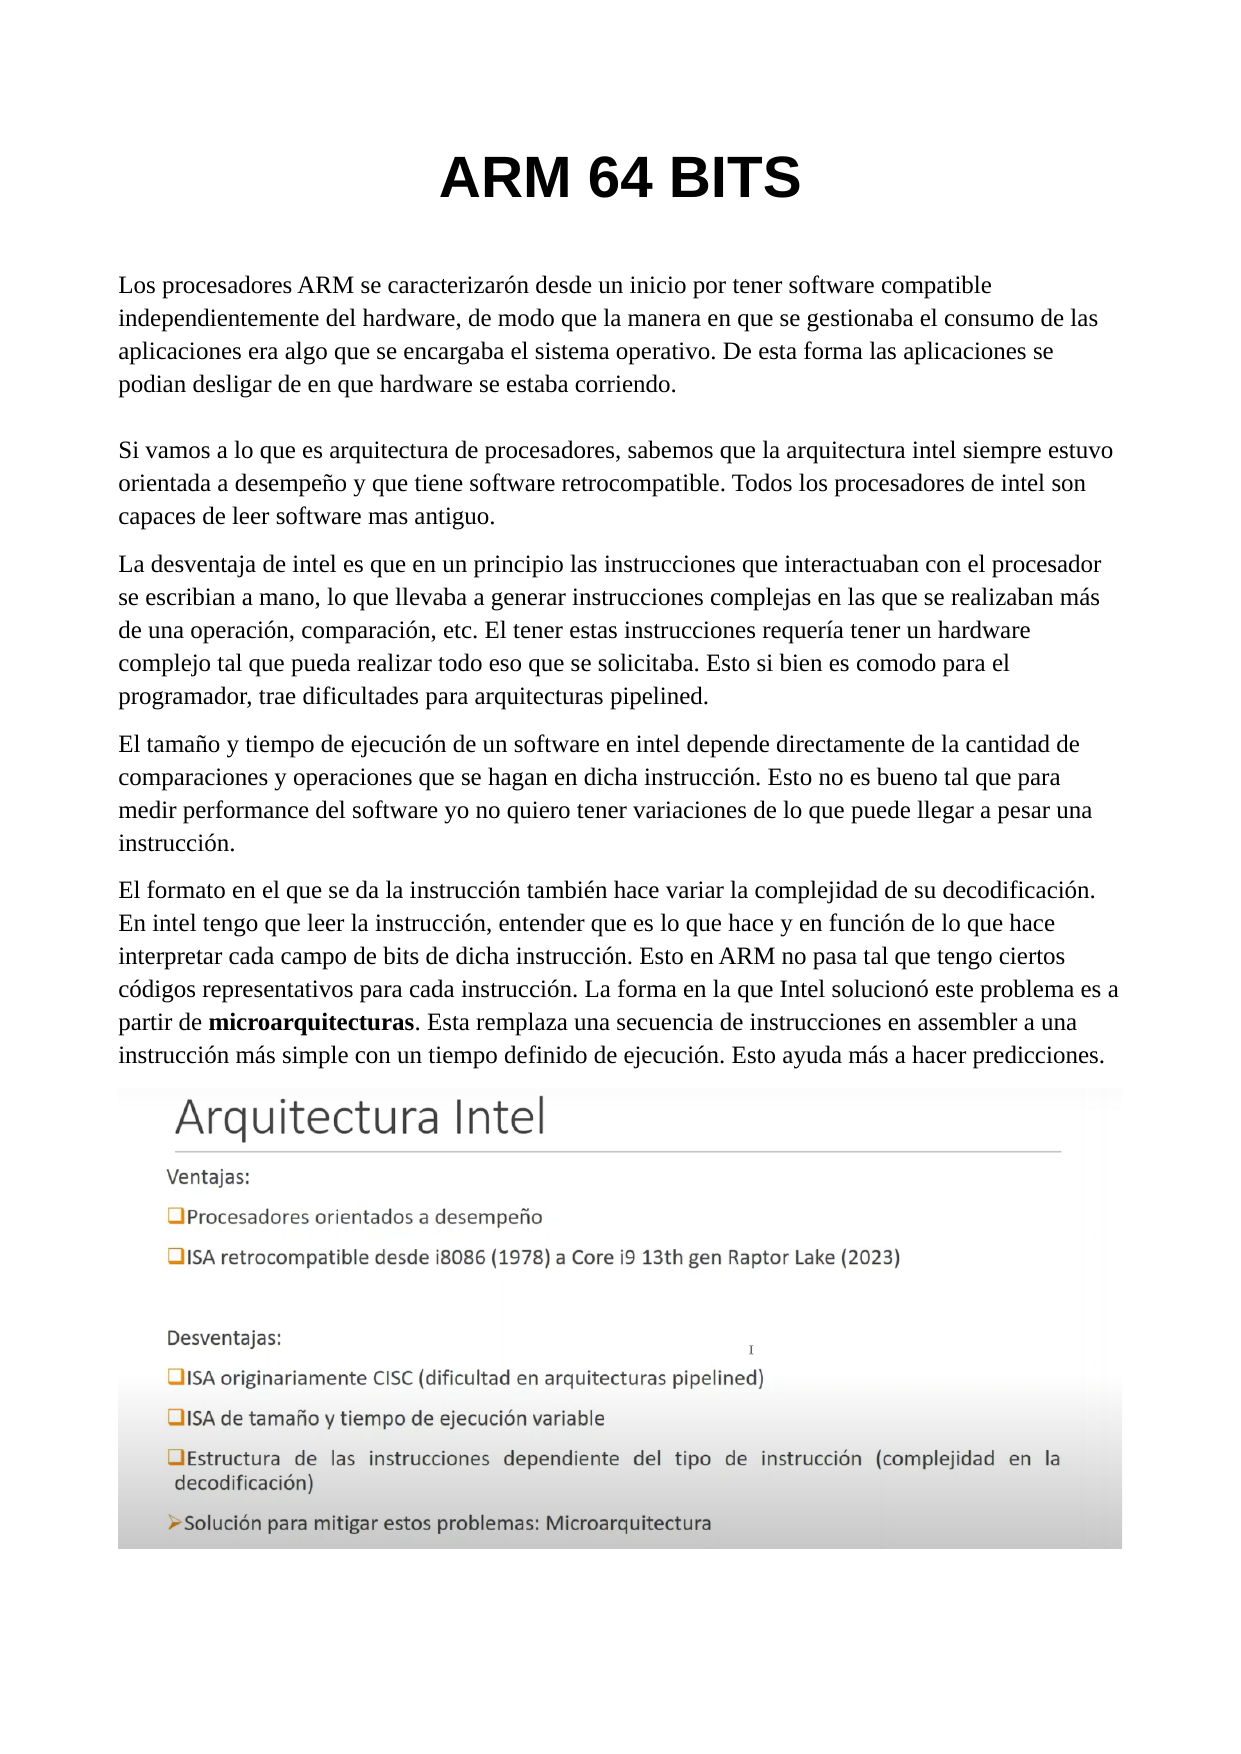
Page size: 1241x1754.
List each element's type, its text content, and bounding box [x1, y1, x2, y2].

text Los procesadores ARM se caracterizarón desde un inicio por tener software compatible independientemente del hardware, de modo que la manera en que se gestionaba el consumo de las aplicaciones era algo que se encargaba el sistema operativo. De esta forma las aplicaciones se podian desligar de en que hardware se estaba corriendo. Si vamos a lo que es arquitectura de procesadores, sabemos que la arquitectura intel siempre estuvo orientada a desempeño y que tiene software retrocompatible. Todos los procesadores de intel son capaces de leer software mas antiguo. [118, 270, 1122, 530]
text La desventaja de intel es que en un principio las instrucciones que interactuaban con el procesador se escribian a mano, lo que llevaba a generar instrucciones complejas en las que se realizaban más de una operación, comparación, etc. El tener estas instrucciones requería tener un hardware complejo tal que pueda realizar todo eso que se solicitaba. Esto si bien es comodo para el programador, trae dificultades para arquitecturas pipelined. [118, 549, 1122, 710]
text El tamaño y tiempo de ejecución de un software en intel depende directamente de la cantidad de comparaciones y operaciones que se hagan en dicha instrucción. Esto no es bueno tal que para medir performance del software yo no quiero tener variaciones de lo que puede llegar a pesar una instrucción. [118, 729, 1122, 857]
picture [118, 1088, 1123, 1549]
title ARM 64 BITS [118, 143, 1122, 210]
text El formato en el que se da la instrucción también hace variar la complejidad de su decodificación. En intel tengo que leer la instrucción, entender que es lo que hace y en función de lo que hace interpretar cada campo de bits de dicha instrucción. Esto en ARM no pasa tal que tengo ciertos códigos representativos para cada instrucción. La forma en la que Intel solucionó este problema es a partir de microarquitecturas. Esta remplaza una secuencia de instrucciones en assembler a una instrucción más simple con un tiempo definido de ejecución. Esto ayuda más a hacer predicciones. [118, 875, 1122, 1069]
